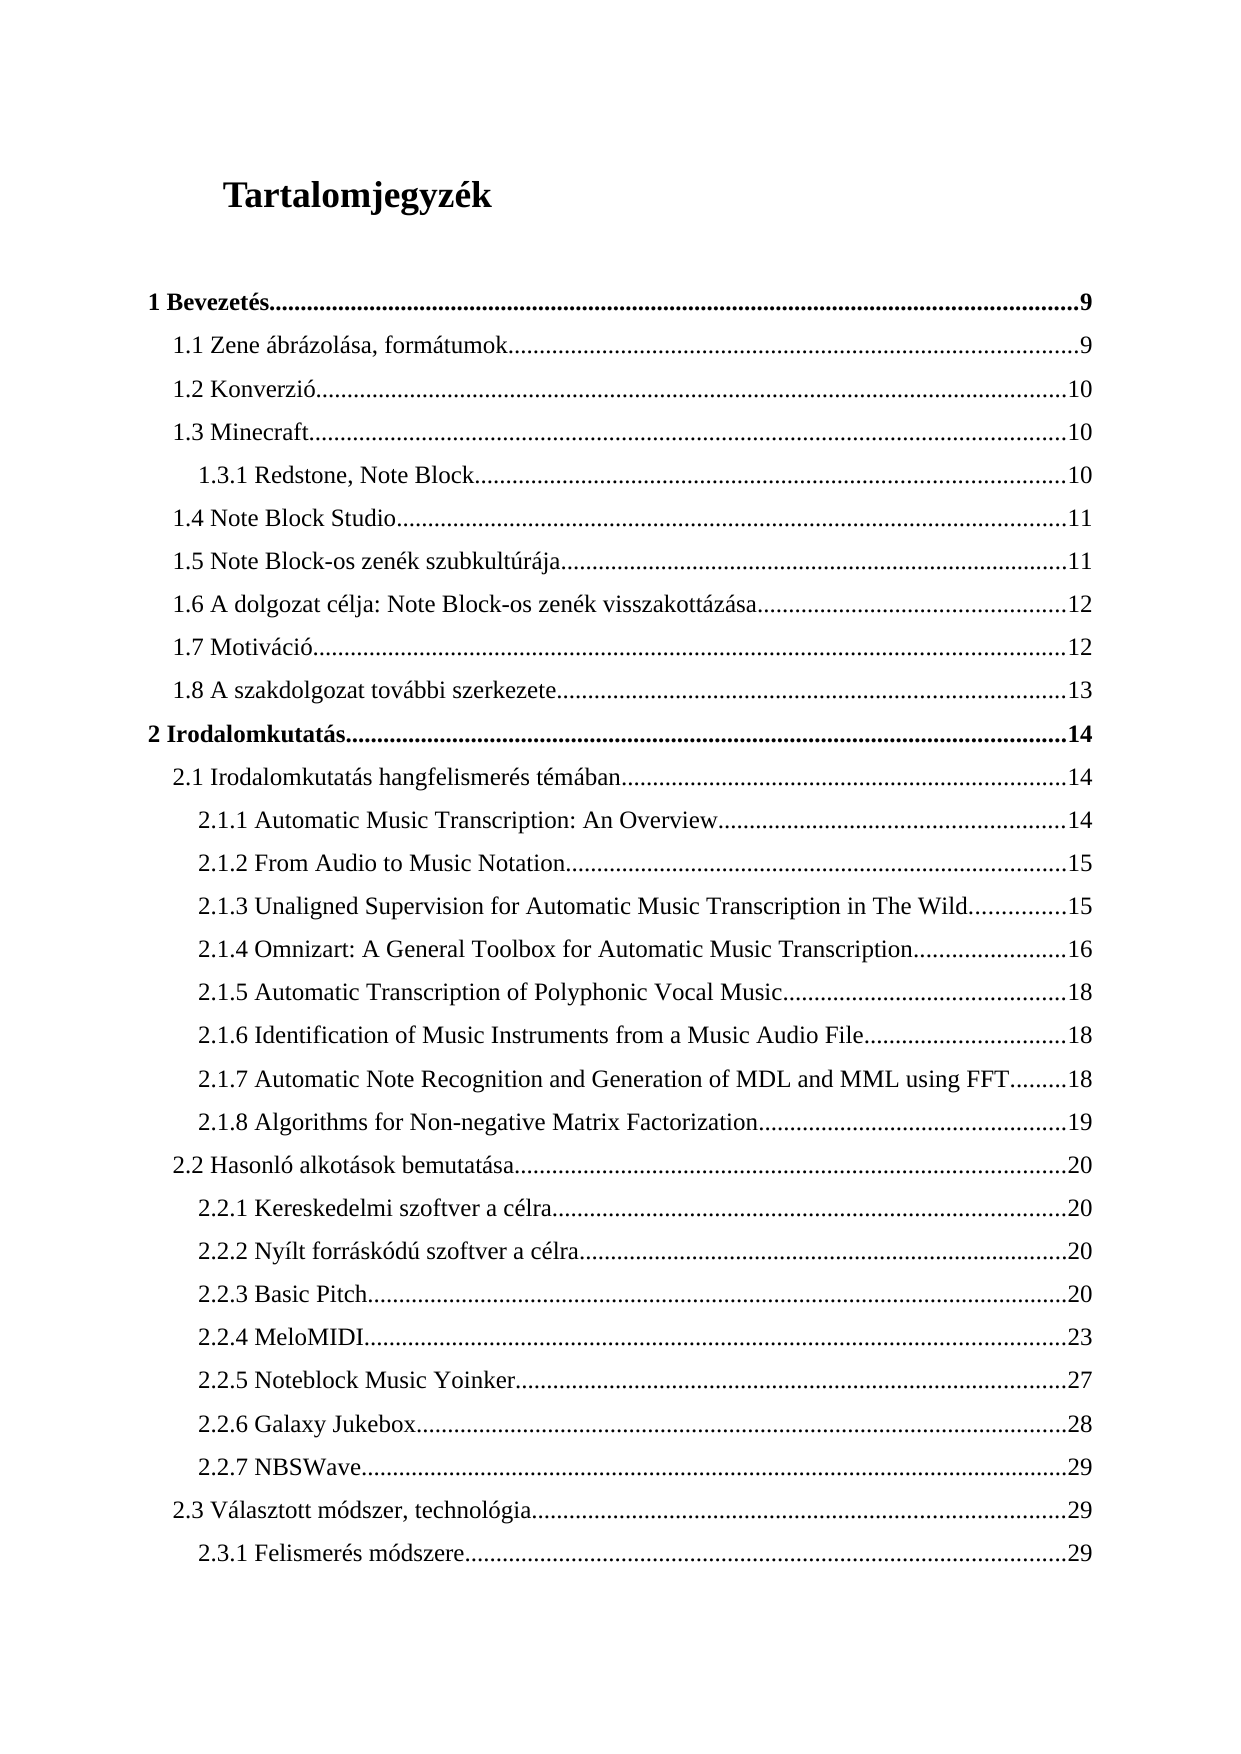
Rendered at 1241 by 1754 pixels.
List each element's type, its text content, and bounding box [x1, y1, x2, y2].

text 2.1.6 Identification of Music Instruments from a Music Audio File 18 [198, 1021, 1092, 1049]
text 1.3 Minecraft 10 [172, 417, 1092, 446]
text 2.1.3 Unaligned Supervision for Automatic Music Transcription in The Wild 15 [198, 891, 1092, 920]
text 2.1.7 Automatic Note Recognition and Generation of MDL and MML using FFT 18 [198, 1064, 1092, 1092]
text 1.7 Motiváció 12 [172, 632, 1092, 661]
text 2.2.2 Nyílt forráskódú szoftver a célra 20 [198, 1236, 1092, 1265]
text 1 Bevezetés 9 [148, 287, 1092, 316]
text 1.1 Zene ábrázolása, formátumok 9 [172, 331, 1092, 359]
text 2 Irodalomkutatás 14 [148, 719, 1092, 747]
text 1.5 Note Block-os zenék szubkultúrája 11 [172, 546, 1092, 575]
text 2.2.4 MeloMIDI 23 [198, 1322, 1092, 1351]
text 1.6 A dolgozat célja: Note Block-os zenék visszakottázása 12 [172, 589, 1092, 618]
text 2.2.1 Kereskedelmi szoftver a célra 20 [198, 1193, 1092, 1222]
text 2.1.2 From Audio to Music Notation 15 [198, 848, 1092, 877]
text 2.2.3 Basic Pitch 20 [198, 1279, 1092, 1308]
text 2.1.4 Omnizart: A General Toolbox for Automatic Music Transcription 16 [198, 934, 1092, 963]
text 2.2.6 Galaxy Jukebox 28 [198, 1409, 1092, 1437]
text 2.3 Választott módszer, technológia 29 [172, 1495, 1092, 1524]
text 2.1.1 Automatic Music Transcription: An Overview 14 [198, 805, 1092, 834]
text 2.3.1 Felismerés módszere 29 [198, 1538, 1092, 1567]
text Tartalomjegyzék [148, 173, 1092, 216]
text 2.2 Hasonló alkotások bemutatása 20 [172, 1150, 1092, 1179]
text 2.2.5 Noteblock Music Yoinker 27 [198, 1366, 1092, 1394]
text 1.2 Konverzió 10 [172, 374, 1092, 402]
text 1.4 Note Block Studio 11 [172, 503, 1092, 532]
text 2.1.5 Automatic Transcription of Polyphonic Vocal Music 18 [198, 977, 1092, 1006]
text 1.8 A szakdolgozat további szerkezete 13 [172, 676, 1092, 704]
text 1.3.1 Redstone, Note Block 10 [198, 460, 1092, 489]
text 2.2.7 NBSWave 29 [198, 1452, 1092, 1481]
text 2.1 Irodalomkutatás hangfelismerés témában 14 [172, 762, 1092, 791]
text 2.1.8 Algorithms for Non-negative Matrix Factorization 19 [198, 1107, 1092, 1136]
